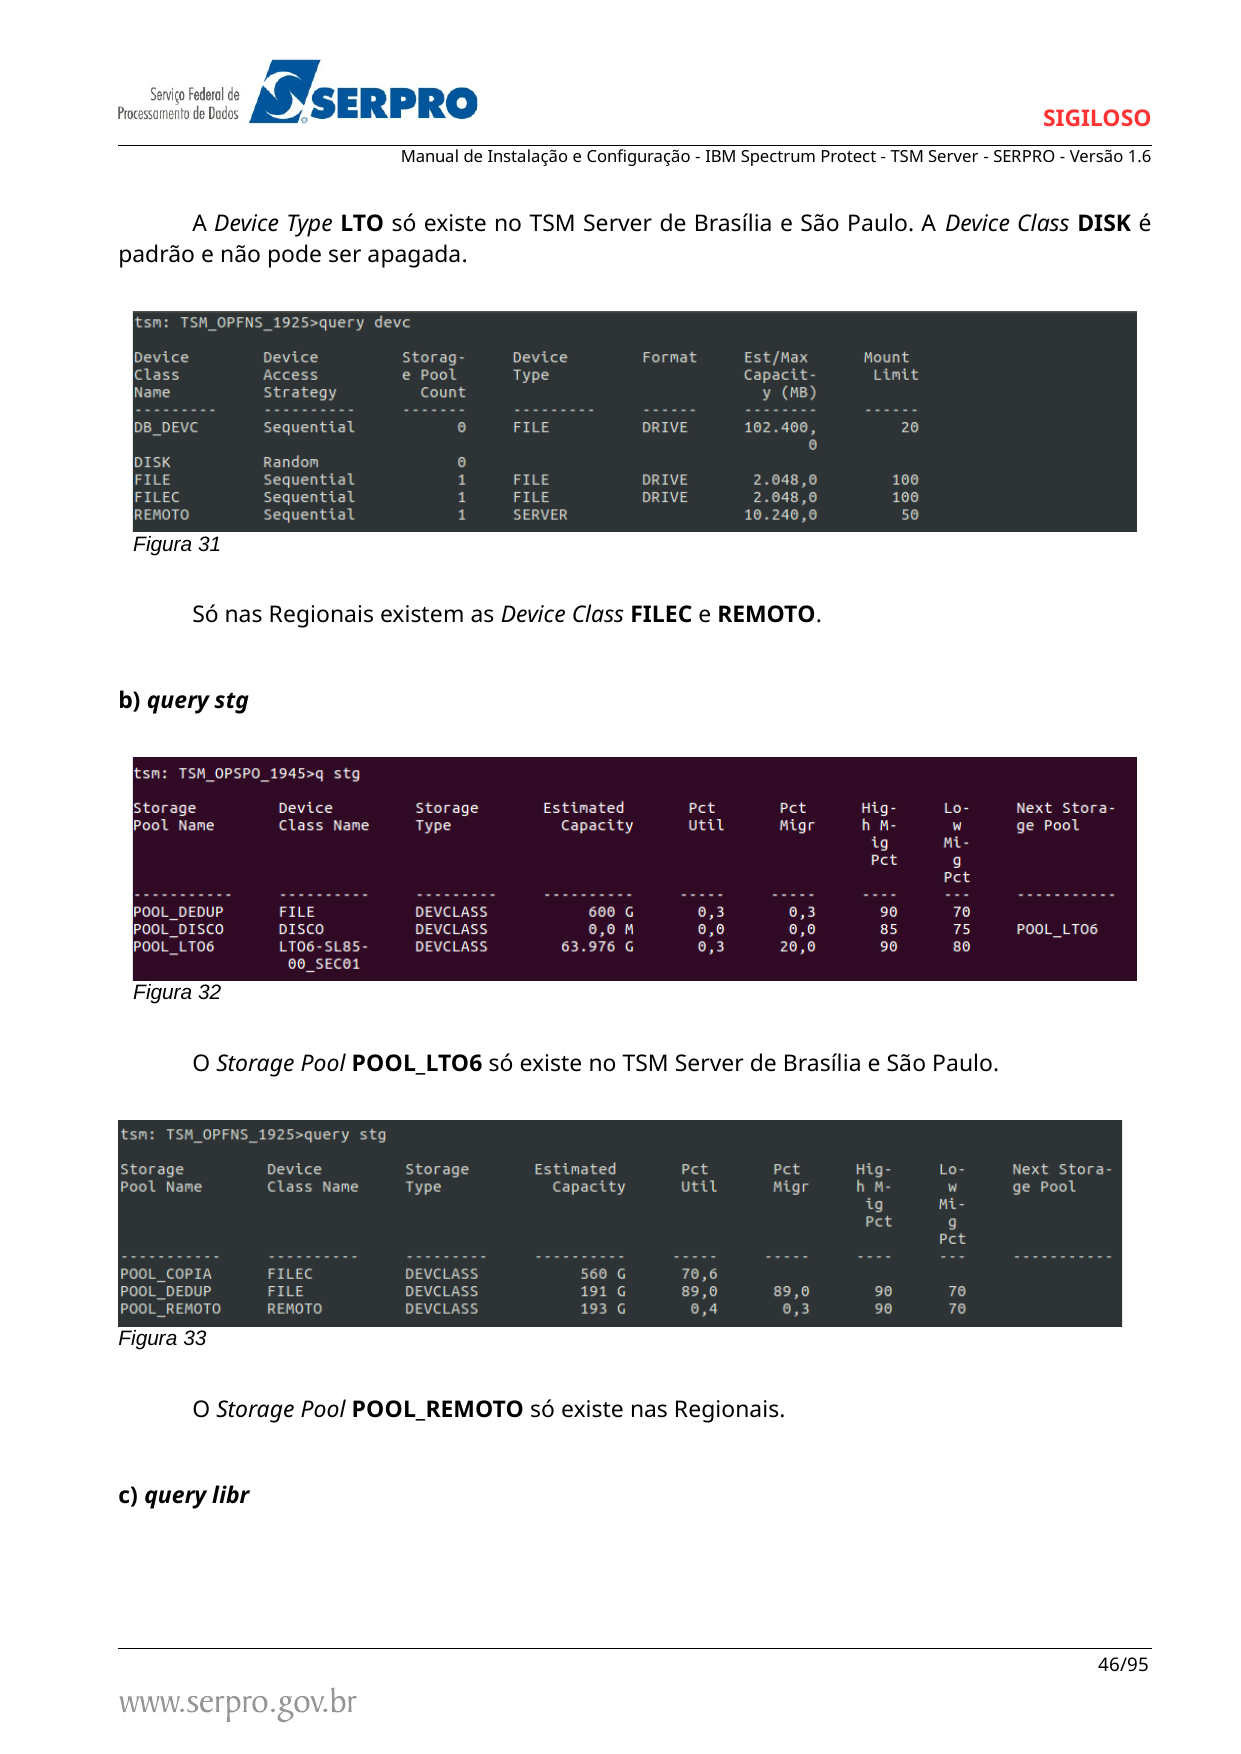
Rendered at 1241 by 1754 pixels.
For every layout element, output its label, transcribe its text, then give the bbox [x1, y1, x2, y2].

text b) query stg [118, 684, 1152, 715]
text Só nas Regionais existem as Device Class FILEC e REMOTO. [118, 598, 1152, 629]
text A Device Type LTO só existe no TSM Server de Brasília e São Paulo. A Device Class DISK é padrão e não pode ser apagada. [118, 207, 1152, 269]
text c) query libr [118, 1479, 1152, 1510]
text Figura 32 [133, 981, 1137, 1004]
picture [118, 1120, 1123, 1327]
picture [132, 311, 1137, 532]
picture [118, 59, 478, 124]
text O Storage Pool POOL_LTO6 só existe no TSM Server de Brasília e São Paulo. [118, 1047, 1152, 1078]
text Figura 33 [118, 1327, 1122, 1350]
picture [132, 757, 1137, 981]
text Figura 31 [133, 532, 1137, 556]
text O Storage Pool POOL_REMOTO só existe nas Regionais. [118, 1393, 1152, 1424]
